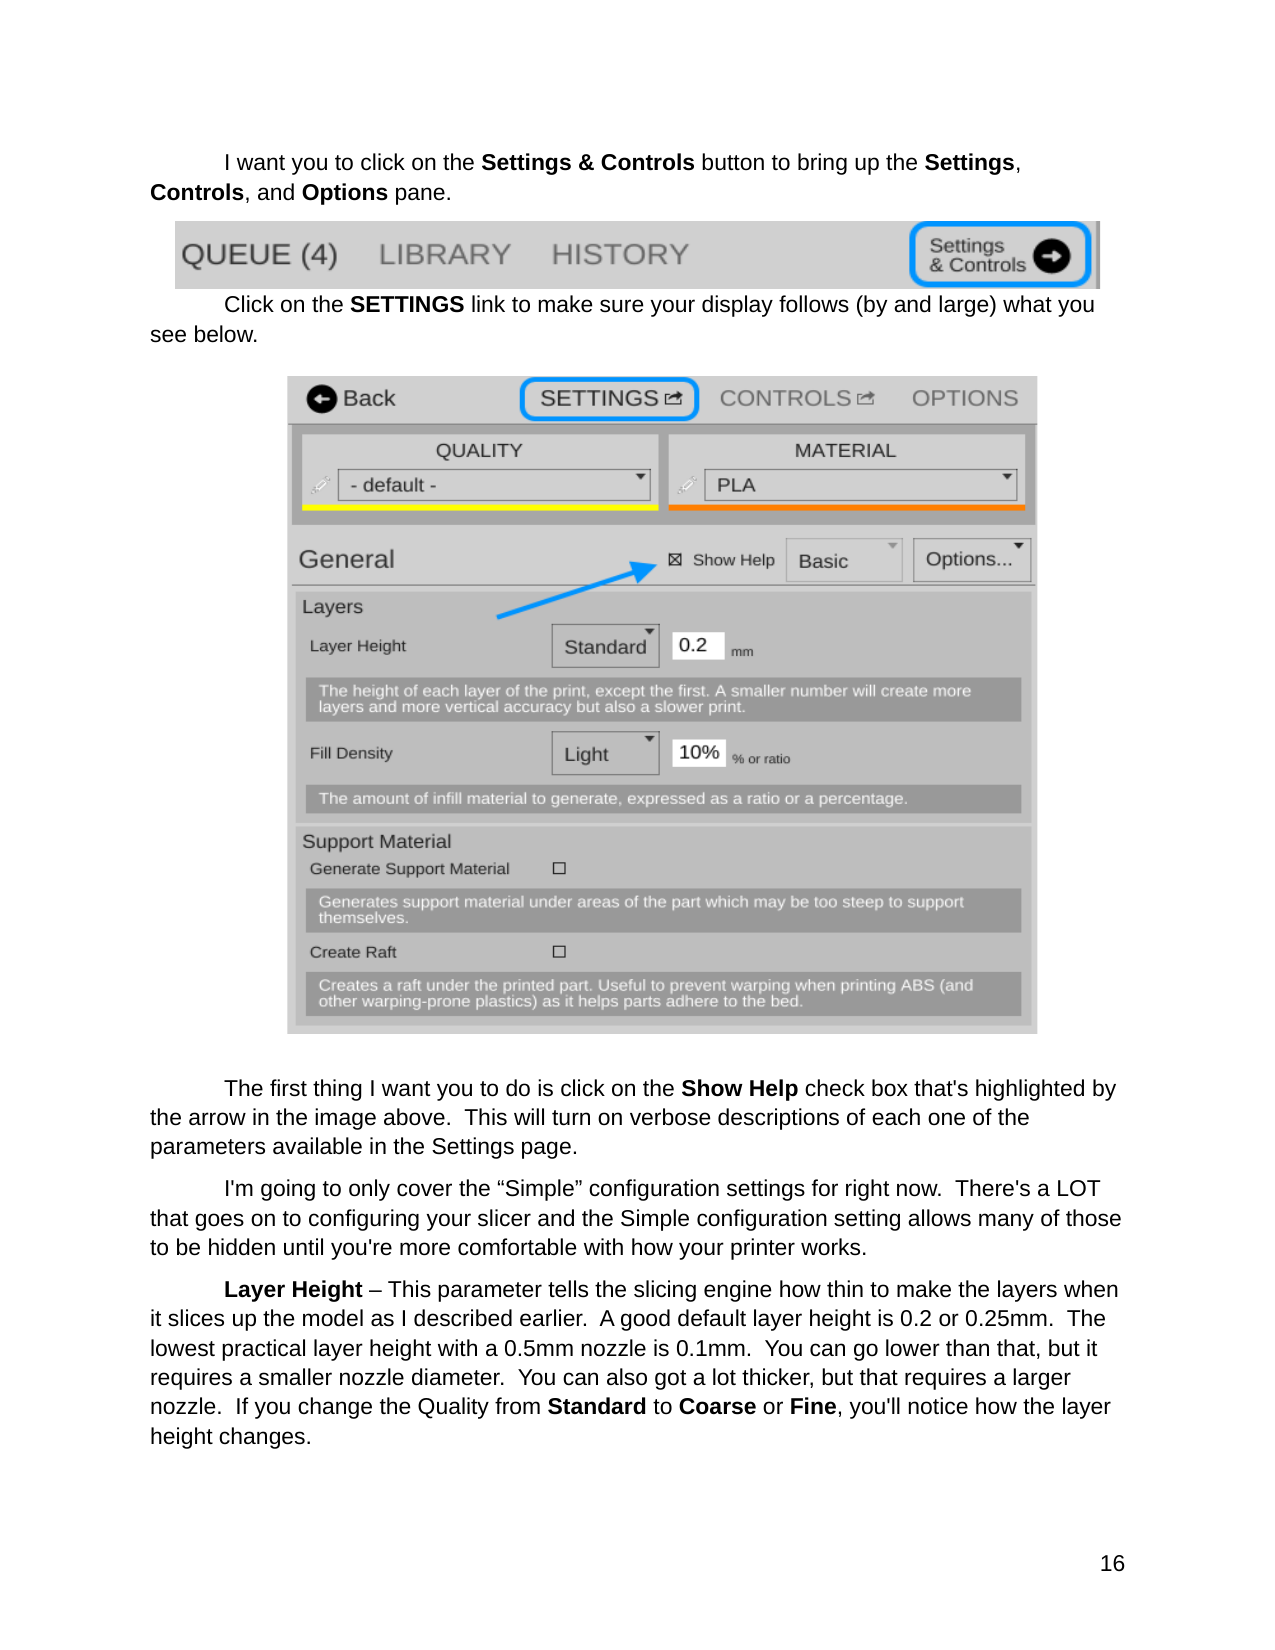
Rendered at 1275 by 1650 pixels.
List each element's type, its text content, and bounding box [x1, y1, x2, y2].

text The first thing I want you to do is click on the Show Help check box that's highlighted by the arrow in the image above. This will turn on verbose descriptions of each one of the parameters available in the Settings page. [150, 1075, 1125, 1160]
text Click on the SETTINGS link to make sure your display follows (by and large) what you see below. [150, 221, 1125, 347]
picture [175, 221, 1100, 289]
picture [287, 376, 1038, 1034]
text I'm going to only cover the “Simple” configuration settings for right now. There's a LOT that goes on to configuring your slicer and the Simple configuration setting allows many of those to be hidden until you're more comfortable with how your printer works. [150, 1176, 1125, 1260]
text I want you to click on the Settings & Controls button to bring up the Settings, Controls, and Options pane. [150, 150, 1125, 205]
text Layer Height – This parameter tells the slicing engine how thin to make the layers when it slices up the model as I described earlier. A good default layer height is 0.2 or 0.25mm. The lowest practical layer height with a 0.5mm nozzle is 0.1mm. You can go lower than that, but it requires a smaller nozzle diameter. You can also got a lot thicker, but that requires a larger nozzle. If you change the Quality from Standard to Coarse or Fine, you'll notice how the layer height changes. [150, 1277, 1125, 1449]
